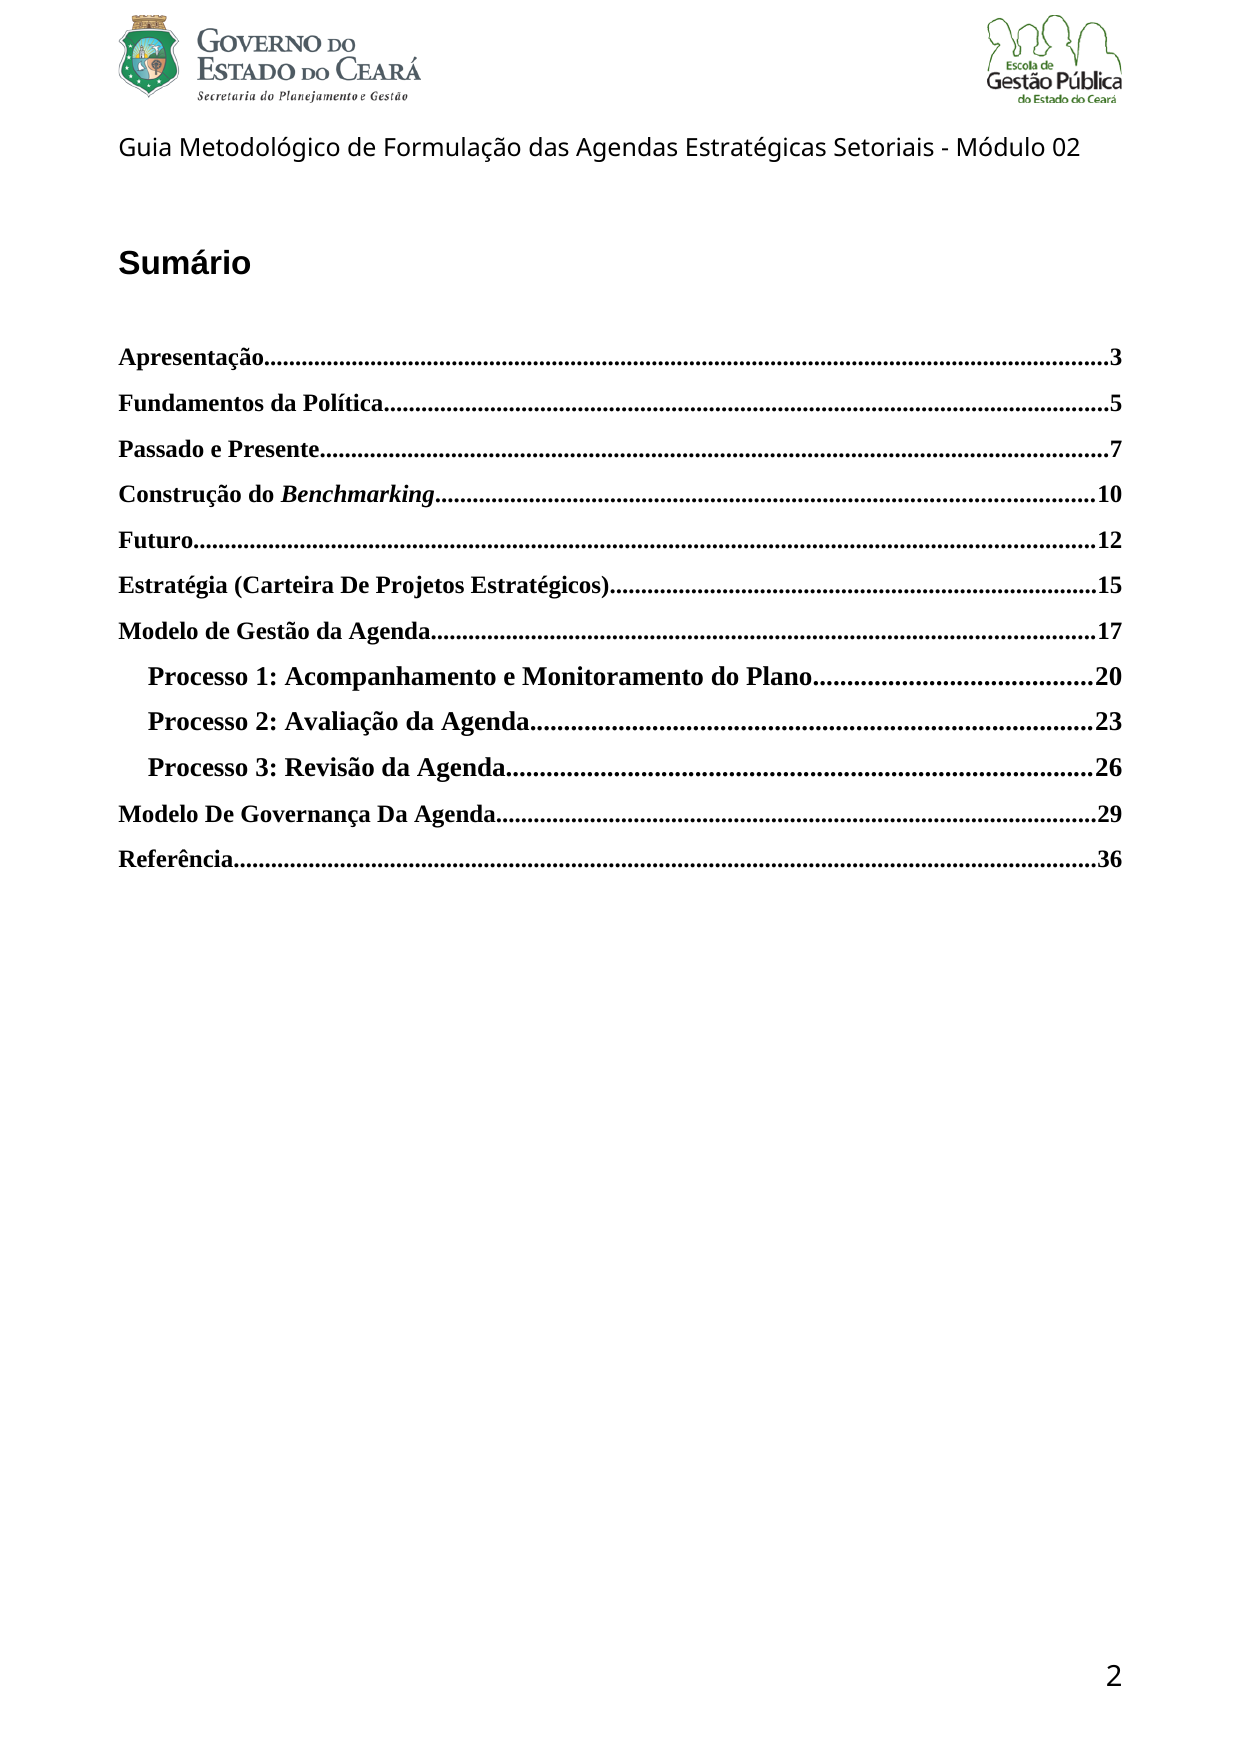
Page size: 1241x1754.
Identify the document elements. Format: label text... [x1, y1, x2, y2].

picture [118, 15, 1122, 103]
text Processo 3: Revisão da Agenda 26 [148, 741, 1122, 782]
subtitle Sumário [118, 223, 1122, 282]
text Apresentação 3 [118, 300, 1122, 371]
text Construção do Benchmarking 10 [118, 468, 1122, 508]
text Referência 36 [118, 833, 1122, 873]
text Fundamentos da Política 5 [118, 377, 1122, 417]
text Futuro 12 [118, 514, 1122, 554]
text Processo 1: Acompanhamento e Monitoramento do Plano 20 [148, 651, 1122, 691]
text Modelo de Gestão da Agenda 17 [118, 605, 1122, 645]
text Passado e Presente 7 [118, 423, 1122, 462]
text Modelo De Governança Da Agenda 29 [118, 787, 1122, 827]
text Estratégia (Carteira De Projetos Estratégicos) 15 [118, 559, 1122, 599]
text Processo 2: Avaliação da Agenda 23 [148, 696, 1122, 737]
